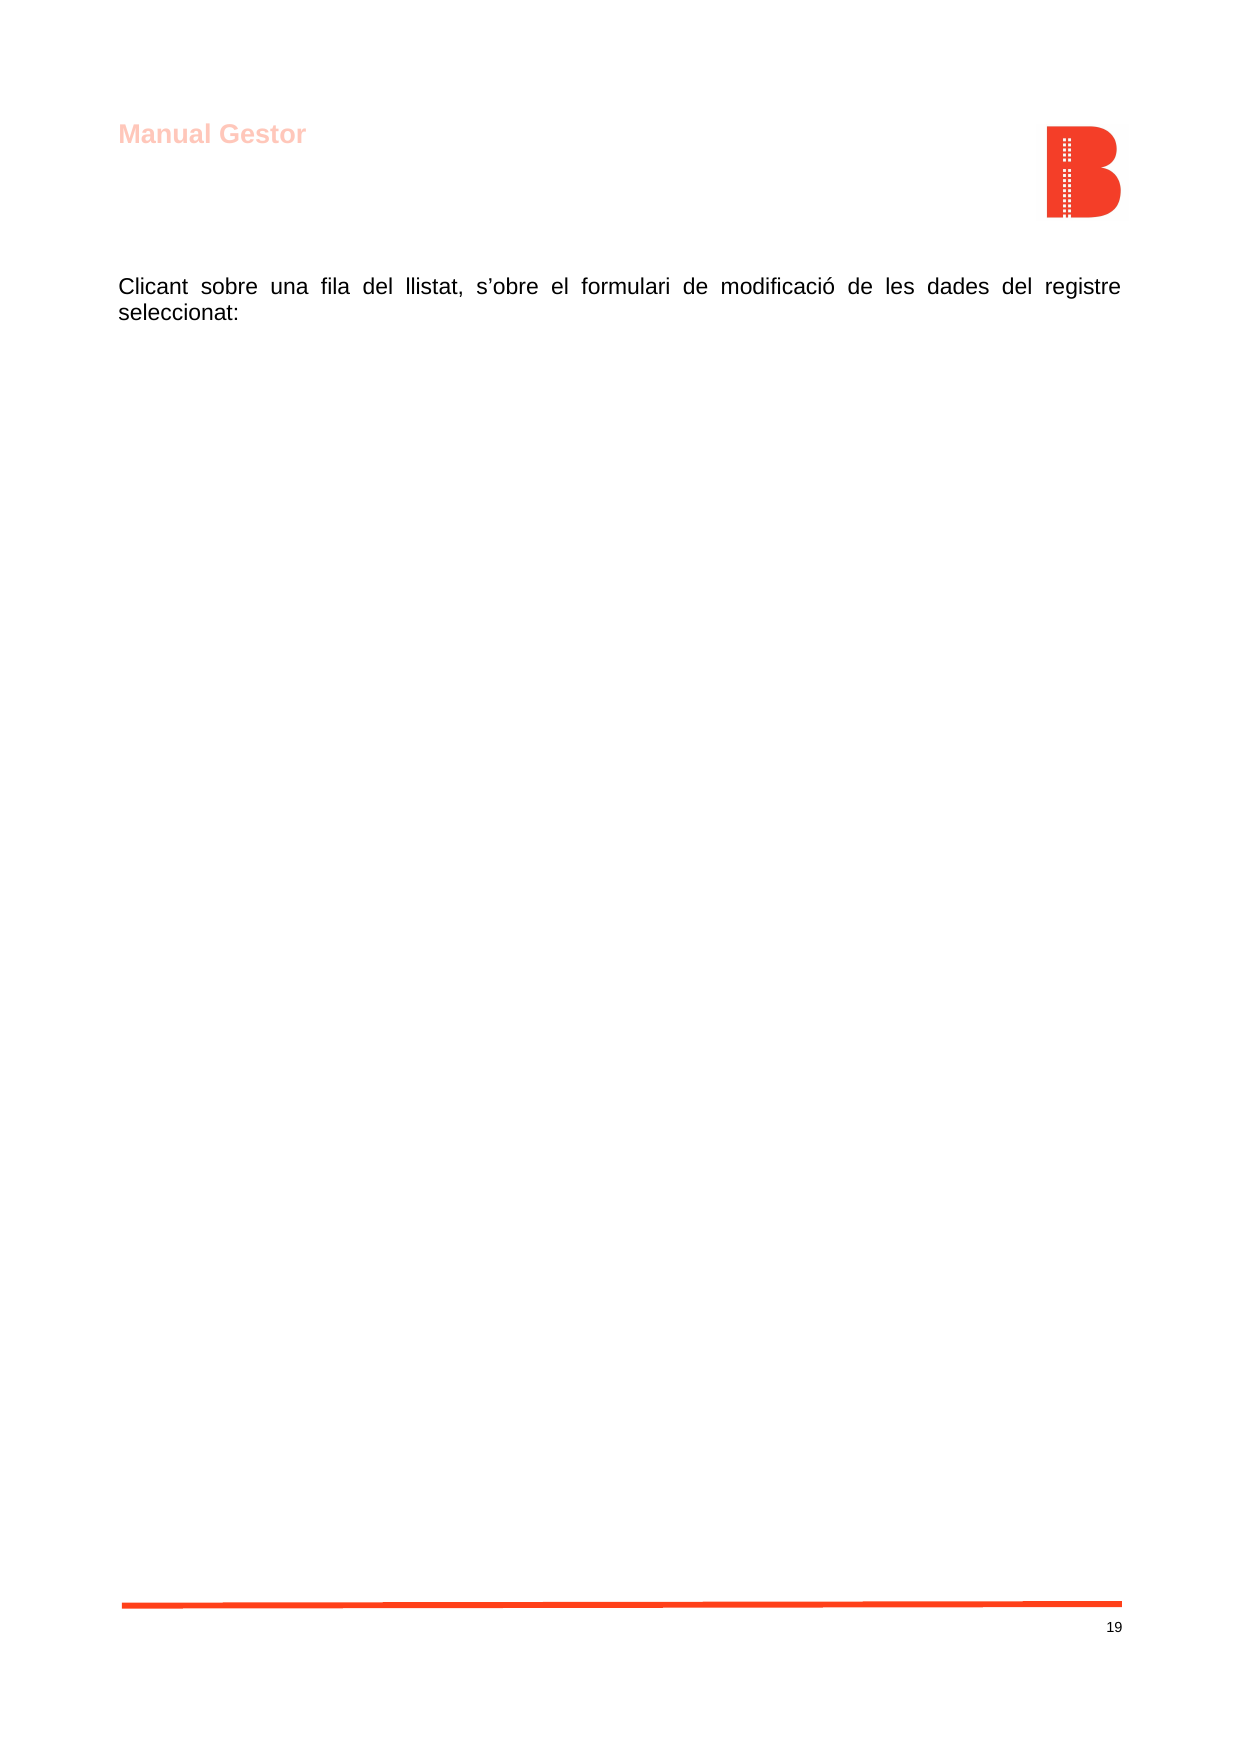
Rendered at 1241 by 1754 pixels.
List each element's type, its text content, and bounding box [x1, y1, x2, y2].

picture [1036, 124, 1130, 221]
text Clicant sobre una fila del llistat, s’obre el formulari de modificació de les dades del registre seleccionat: [118, 273, 1122, 325]
